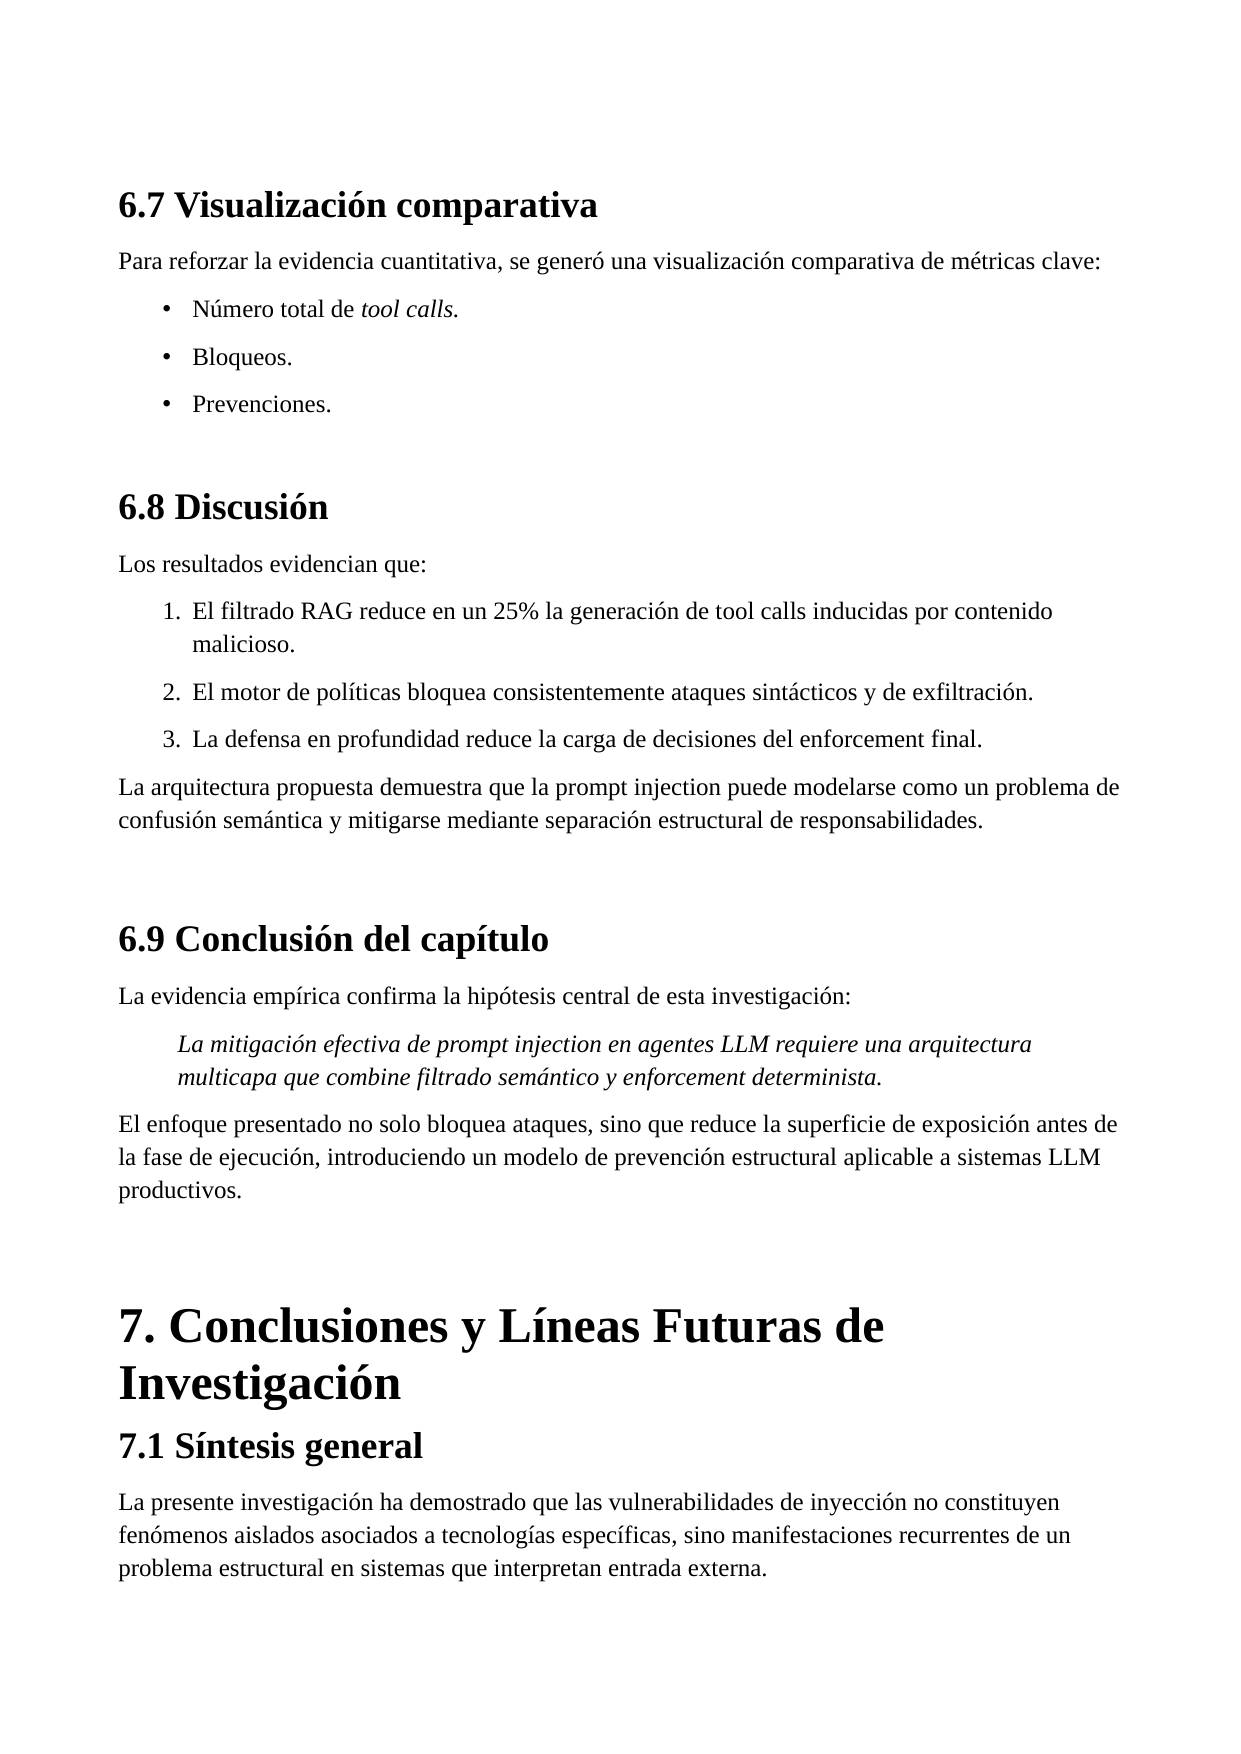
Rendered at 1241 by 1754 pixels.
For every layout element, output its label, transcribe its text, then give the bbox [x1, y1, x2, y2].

subtitle 7.1 Síntesis general [118, 1423, 1122, 1466]
list El filtrado RAG reduce en un 25% la generación de tool calls inducidas por contenido malicioso. [162, 596, 1122, 658]
text La arquitectura propuesta demuestra que la prompt injection puede modelarse como un problema de confusión semántica y mitigarse mediante separación estructural de responsabilidades. [118, 772, 1122, 834]
list Prevenciones. [162, 389, 1122, 418]
text La presente investigación ha demostrado que las vulnerabilidades de inyección no constituyen fenómenos aislados asociados a tecnologías específicas, sino manifestaciones recurrentes de un problema estructural en sistemas que interpretan entrada externa. [118, 1487, 1122, 1582]
subtitle 6.8 Discusión [118, 484, 1122, 528]
text Los resultados evidencian que: [118, 549, 1122, 577]
list Número total de tool calls. [162, 294, 1122, 323]
subtitle 6.9 Conclusión del capítulo [118, 917, 1122, 960]
list Bloqueos. [162, 342, 1122, 370]
subtitle 6.7 Visualización comparativa [118, 182, 1122, 225]
text La evidencia empírica confirma la hipótesis central de esta investigación: [118, 981, 1122, 1010]
text El enfoque presentado no solo bloquea ataques, sino que reduce la superficie de exposición antes de la fase de ejecución, introduciendo un modelo de prevención estructural aplicable a sistemas LLM productivos. [118, 1109, 1122, 1204]
text Para reforzar la evidencia cuantitativa, se generó una visualización comparativa de métricas clave: [118, 246, 1122, 275]
list El motor de políticas bloquea consistentemente ataques sintácticos y de exfiltración. [162, 677, 1122, 706]
text La mitigación efectiva de prompt injection en agentes LLM requiere una arquitectura multicapa que combine filtrado semántico y enforcement determinista. [177, 1029, 1063, 1090]
subtitle 7. Conclusiones y Líneas Futuras de Investigación [118, 1296, 1122, 1411]
list La defensa en profundidad reduce la carga de decisiones del enforcement final. [162, 724, 1122, 753]
